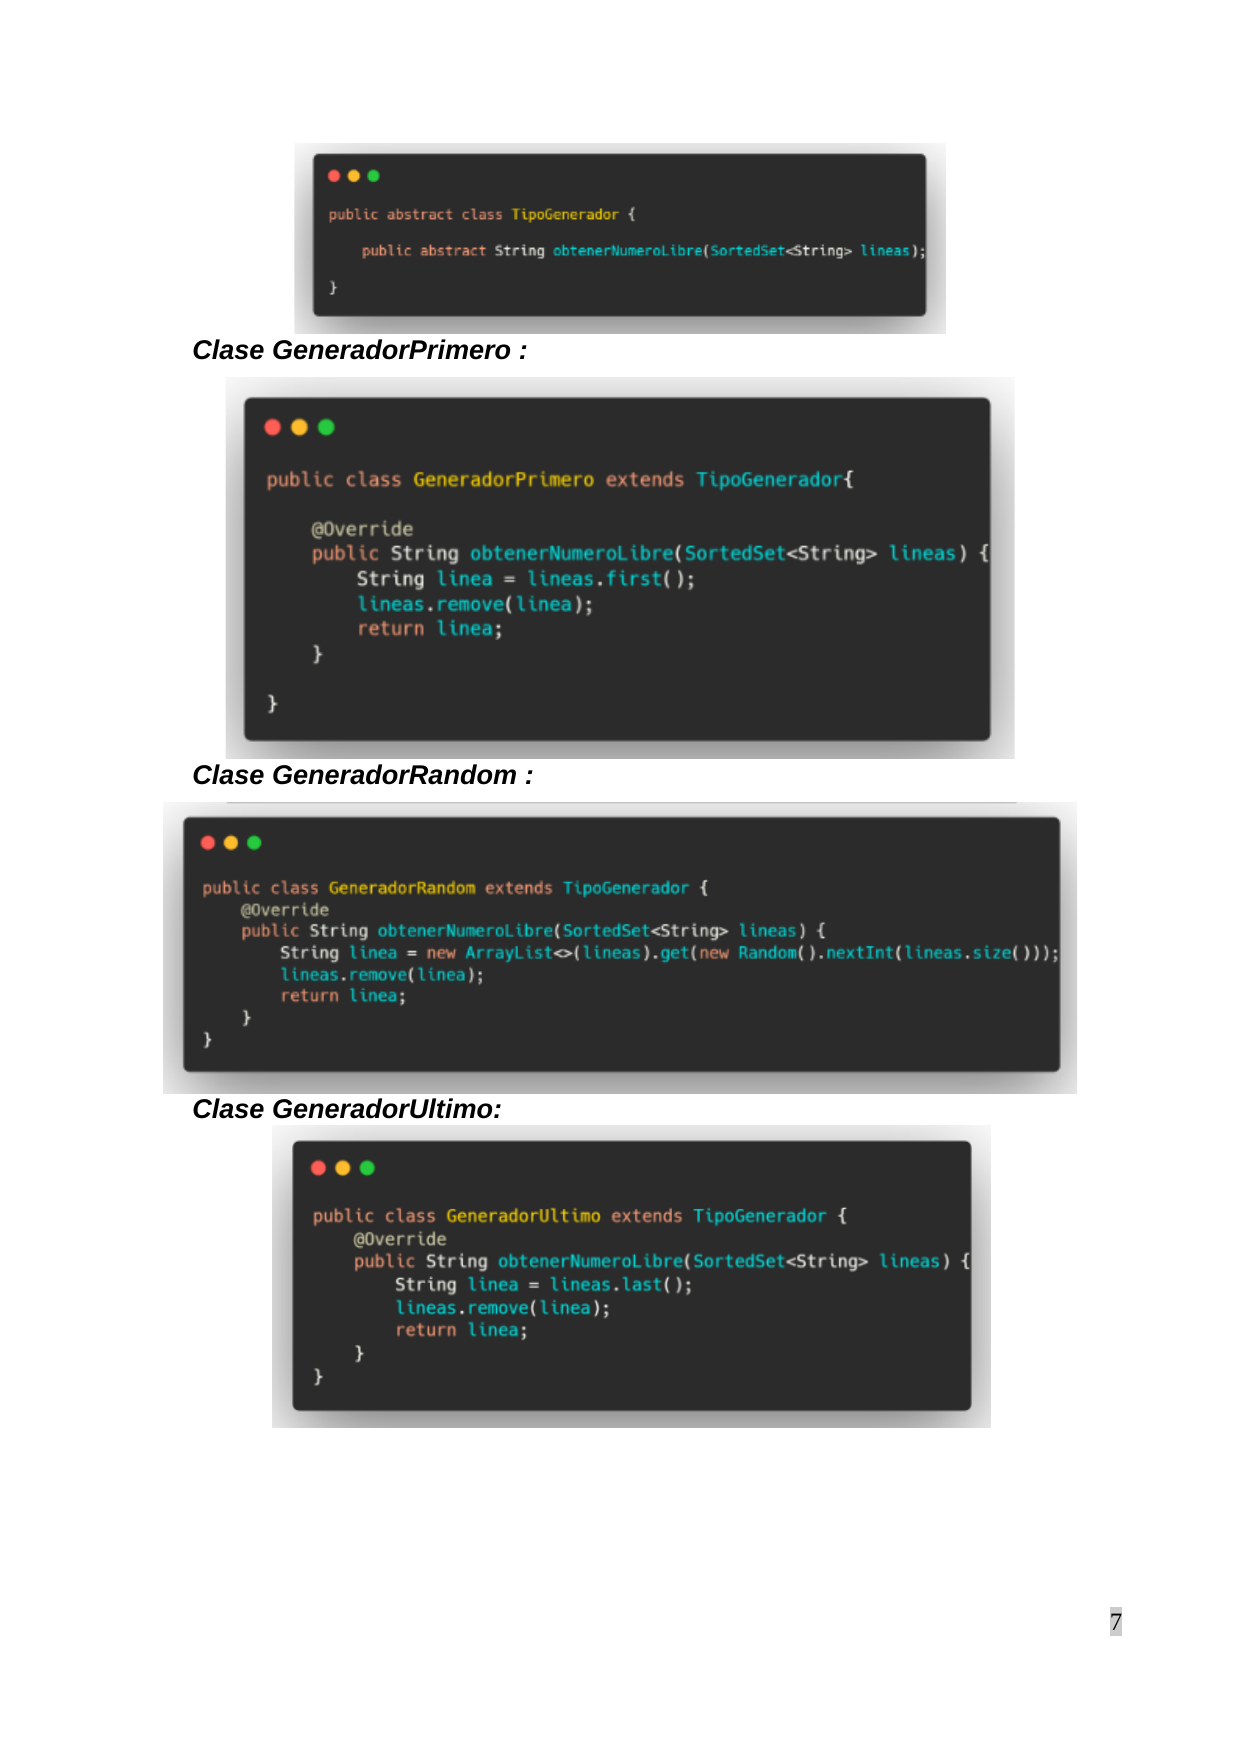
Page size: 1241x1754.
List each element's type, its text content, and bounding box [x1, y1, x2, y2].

picture [272, 1125, 991, 1428]
picture [163, 802, 1078, 1094]
subtitle Clase GeneradorRandom : [118, 390, 1122, 790]
subtitle Clase GeneradorPrimero : [118, 118, 1122, 365]
subtitle Clase GeneradorUltimo: [118, 815, 1122, 1124]
picture [294, 143, 946, 334]
picture [225, 377, 1015, 759]
